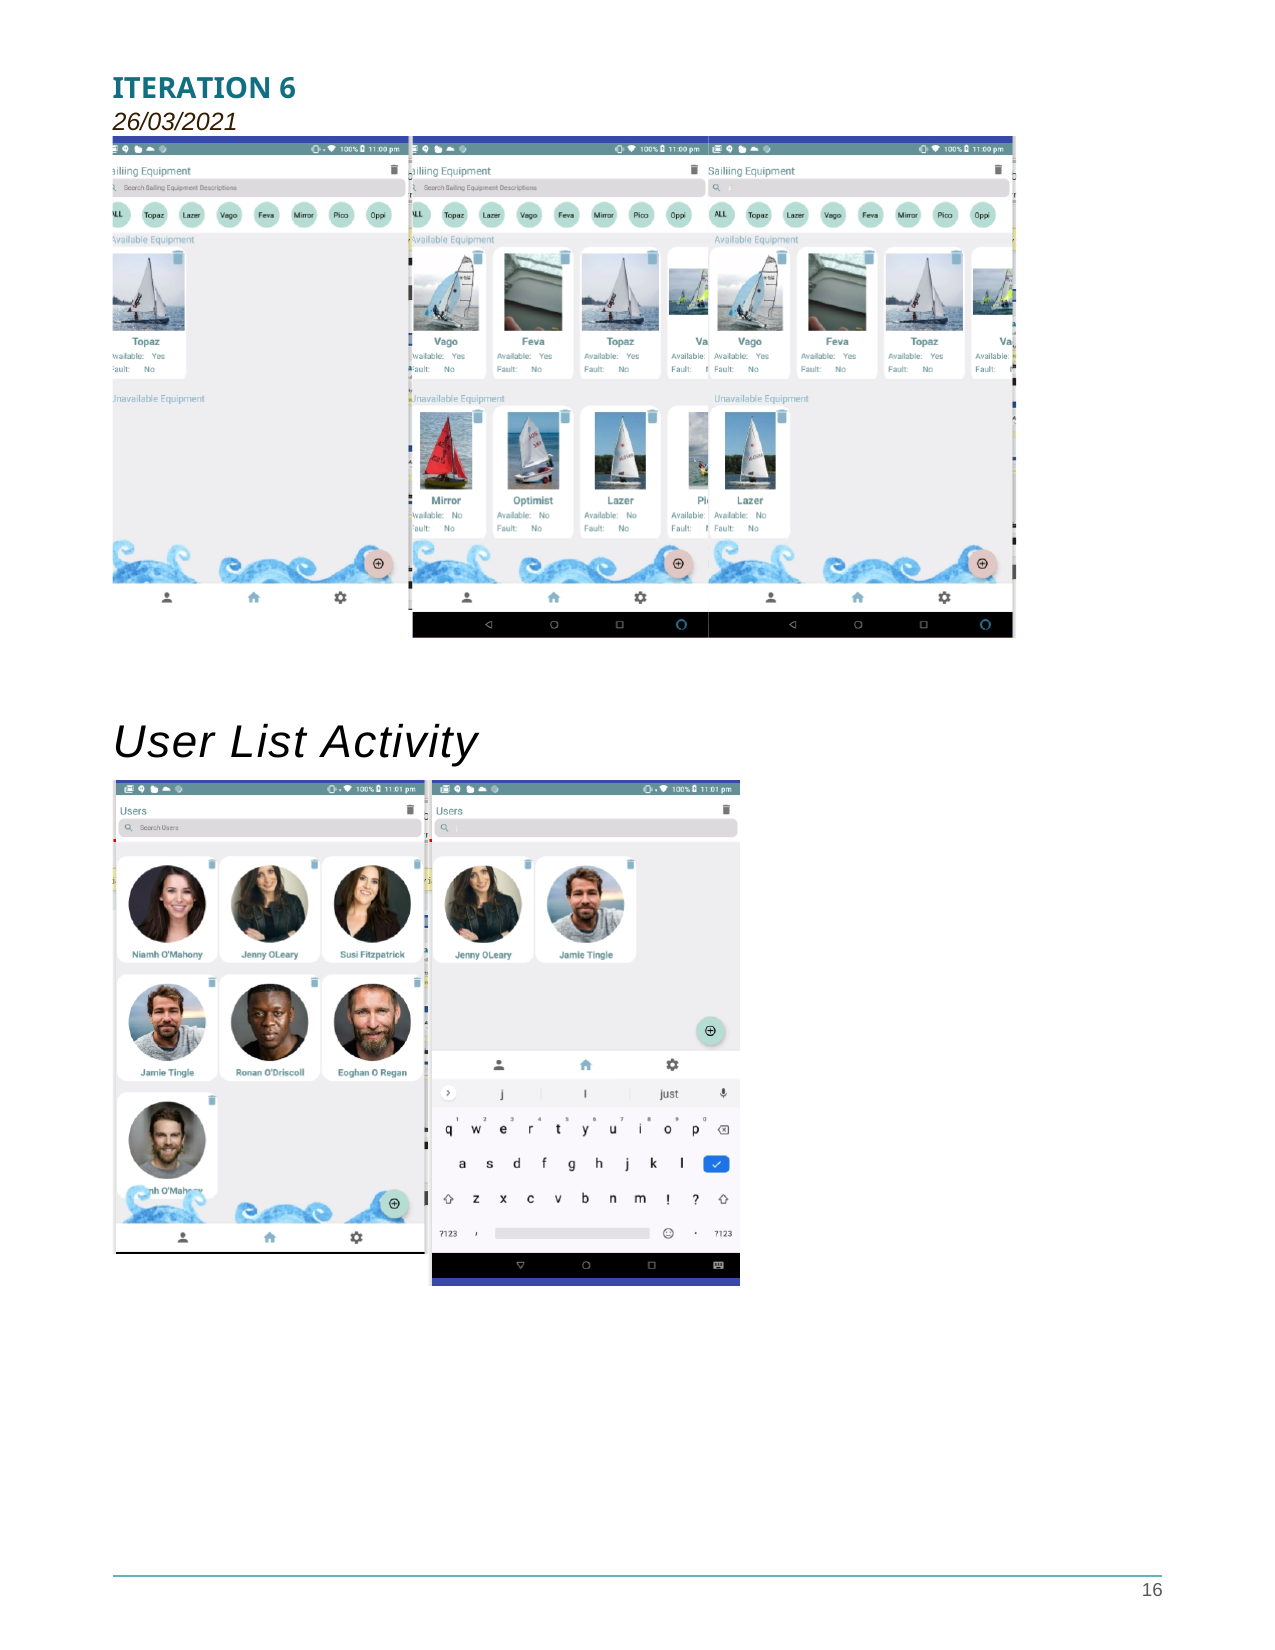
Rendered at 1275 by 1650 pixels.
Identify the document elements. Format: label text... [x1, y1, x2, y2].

subtitle User List Activity [112, 715, 1162, 768]
